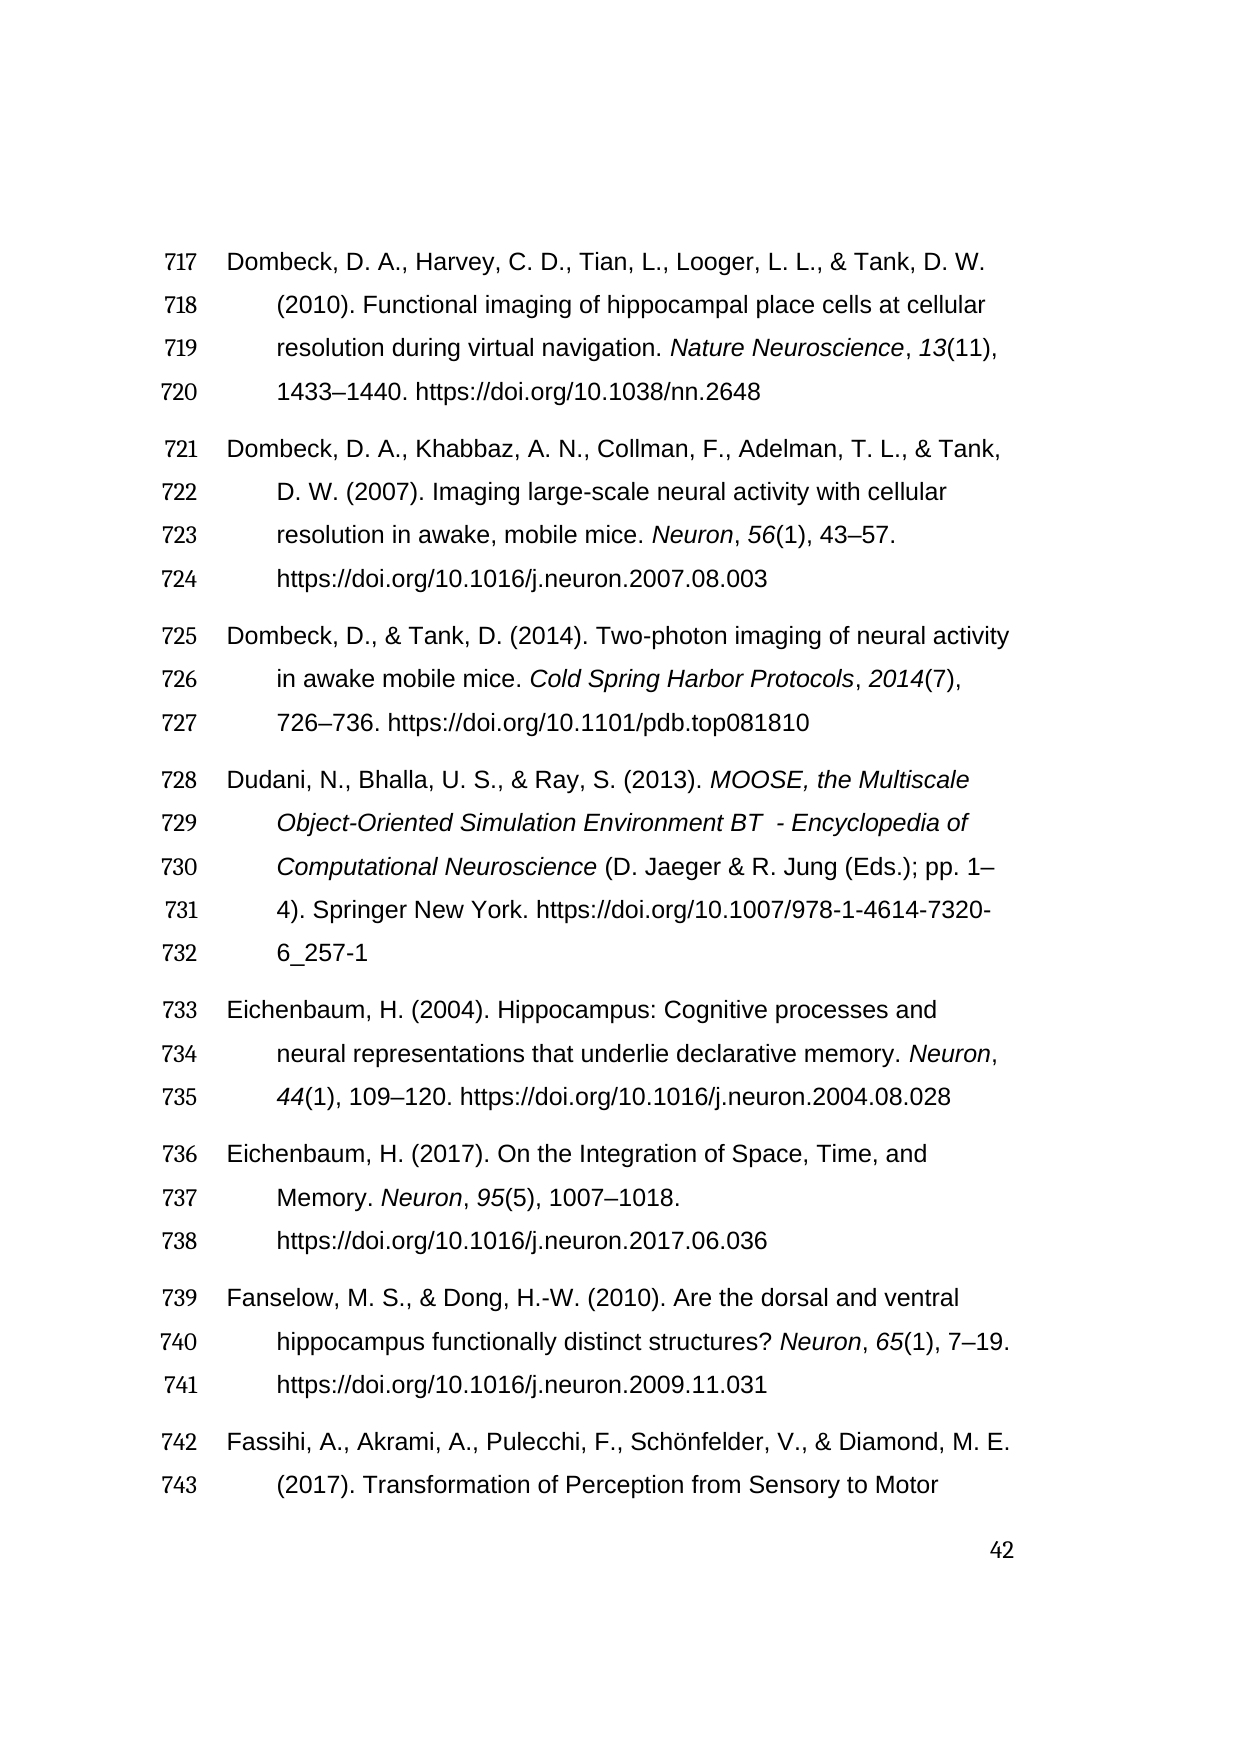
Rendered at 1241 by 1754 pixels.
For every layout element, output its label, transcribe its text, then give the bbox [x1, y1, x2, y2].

text Eichenbaum, H. (2017). On the Integration of Space, Time, and Memory. Neuron, 95(5), 1007–1018. https://doi.org/10.1016/j.neuron.2017.06.036 [226, 1139, 1014, 1254]
text Dudani, N., Bhalla, U. S., & Ray, S. (2013). MOOSE, the Multiscale Object-Oriented Simulation Environment BT - Encyclopedia of Computational Neuroscience (D. Jaeger & R. Jung (Eds.); pp. 1–4). Springer New York. https://doi.org/10.1007/978-1-4614-7320-6_257-1 [226, 765, 1014, 967]
text Dombeck, D. A., Khabbaz, A. N., Collman, F., Adelman, T. L., & Tank, D. W. (2007). Imaging large-scale neural activity with cellular resolution in awake, mobile mice. Neuron, 56(1), 43–57. https://doi.org/10.1016/j.neuron.2007.08.003 [226, 434, 1014, 592]
text Dombeck, D. A., Harvey, C. D., Tian, L., Looger, L. L., & Tank, D. W. (2010). Functional imaging of hippocampal place cells at cellular resolution during virtual navigation. Nature Neuroscience, 13(11), 1433–1440. https://doi.org/10.1038/nn.2648 [226, 247, 1014, 405]
text Eichenbaum, H. (2004). Hippocampus: Cognitive processes and neural representations that underlie declarative memory. Neuron, 44(1), 109–120. https://doi.org/10.1016/j.neuron.2004.08.028 [226, 996, 1014, 1111]
text Fanselow, M. S., & Dong, H.-W. (2010). Are the dorsal and ventral hippocampus functionally distinct structures? Neuron, 65(1), 7–19. https://doi.org/10.1016/j.neuron.2009.11.031 [226, 1283, 1014, 1398]
text Dombeck, D., & Tank, D. (2014). Two-photon imaging of neural activity in awake mobile mice. Cold Spring Harbor Protocols, 2014(7), 726–736. https://doi.org/10.1101/pdb.top081810 [226, 621, 1014, 736]
text Fassihi, A., Akrami, A., Pulecchi, F., Schönfelder, V., & Diamond, M. E. (2017). Transformation of Perception from Sensory to Motor [226, 1427, 1014, 1499]
